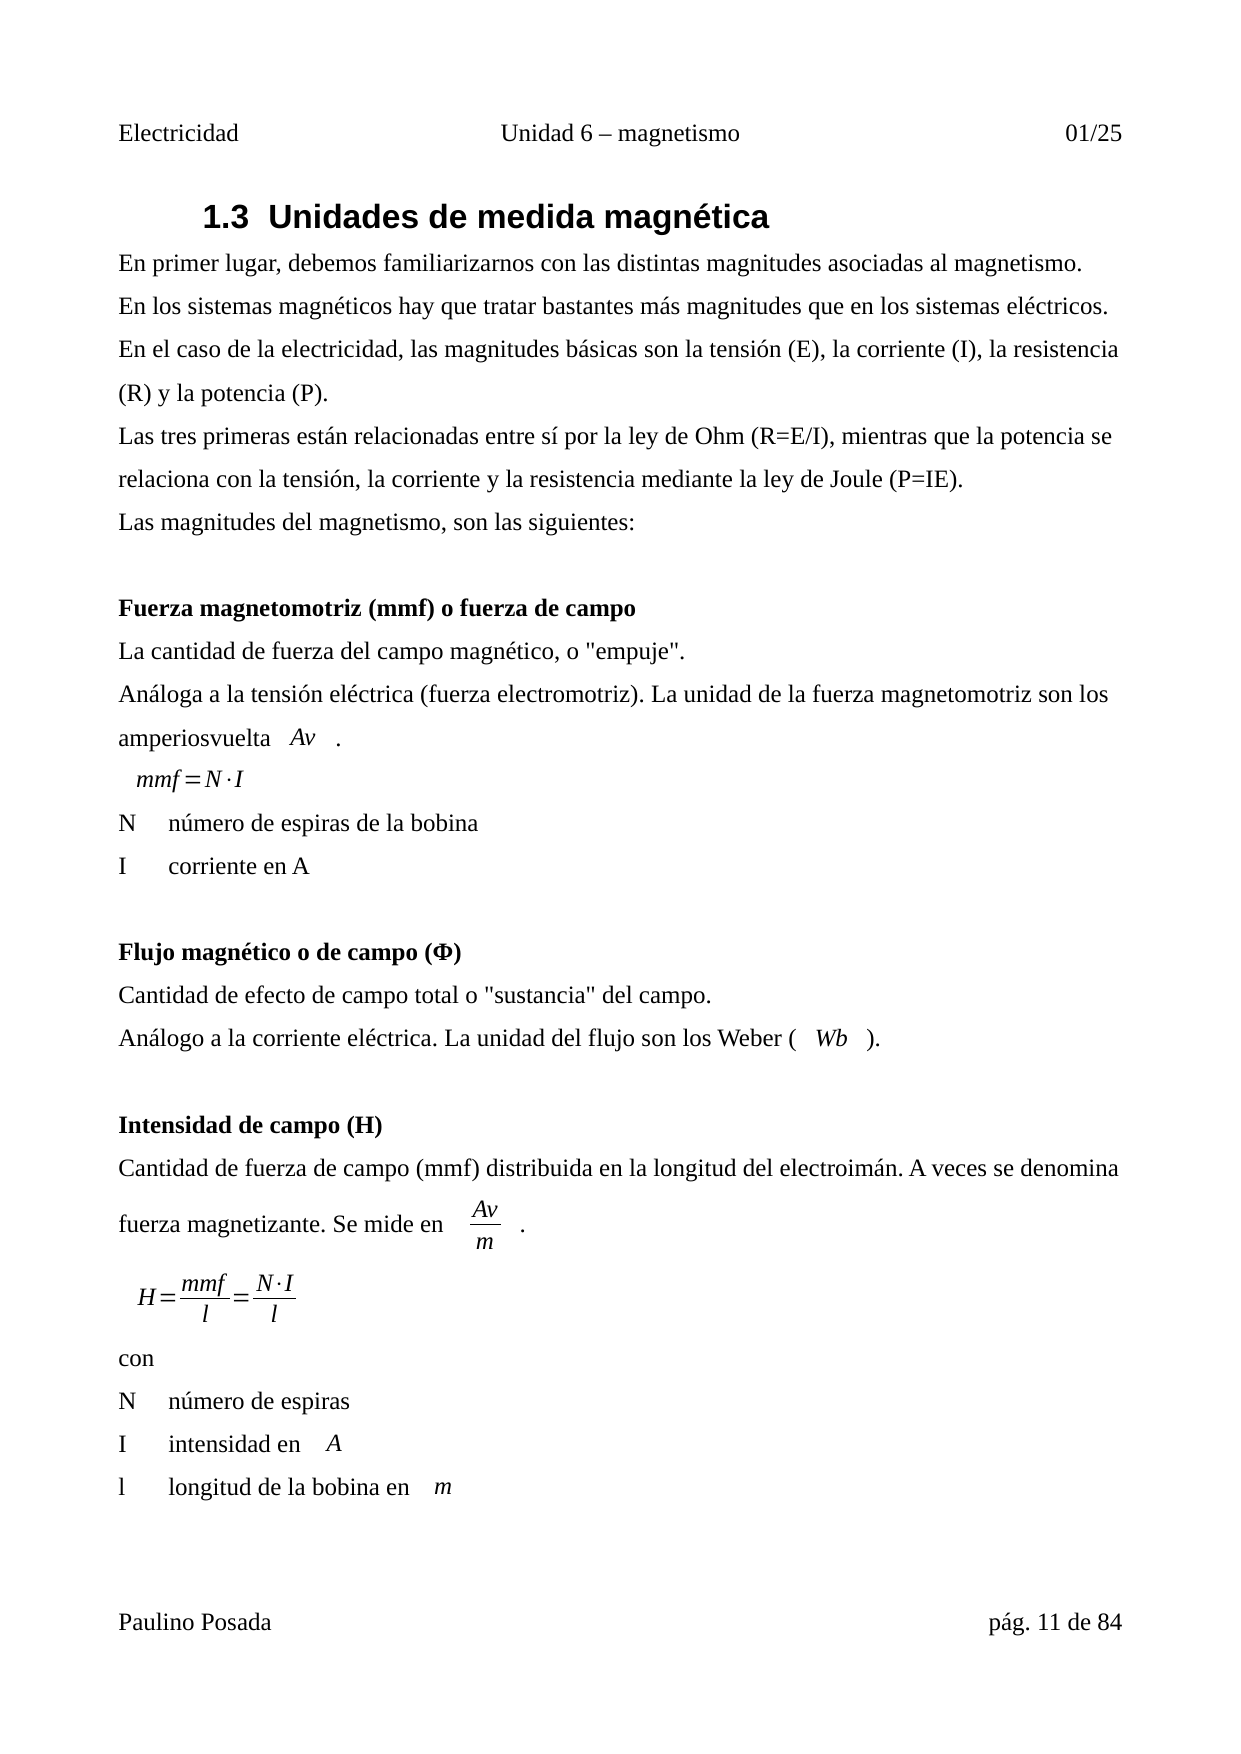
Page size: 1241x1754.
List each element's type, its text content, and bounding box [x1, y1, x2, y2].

text N número de espiras [118, 1386, 1122, 1414]
text Cantidad de fuerza de campo (mmf) distribuida en la longitud del electroimán. A veces se denomina fuerza magnetizante. Se mide en . [118, 1153, 1122, 1255]
text Intensidad de campo (H) [118, 1110, 1122, 1138]
text Las tres primeras están relacionadas entre sí por la ley de Ohm (R=E/I), mientras que la potencia se relaciona con la tensión, la corriente y la resistencia mediante la ley de Joule (P=IE). [118, 421, 1122, 493]
text I intensidad en [118, 1429, 1122, 1458]
text Las magnitudes del magnetismo, son las siguientes: [118, 507, 1122, 536]
text Análogo a la corriente eléctrica. La unidad del flujo son los Weber (). [118, 1023, 1122, 1052]
text N número de espiras de la bobina [118, 808, 1122, 837]
text La cantidad de fuerza del campo magnético, o "empuje". [118, 636, 1122, 665]
text Análoga a la tensión eléctrica (fuerza electromotriz). La unidad de la fuerza magnetomotriz son los amperiosvuelta. [118, 679, 1122, 751]
text l longitud de la bobina en [118, 1472, 1122, 1501]
text En primer lugar, debemos familiarizarnos con las distintas magnitudes asociadas al magnetismo. En los sistemas magnéticos hay que tratar bastantes más magnitudes que en los sistemas eléctricos. [118, 248, 1122, 320]
text En el caso de la electricidad, las magnitudes básicas son la tensión (E), la corriente (I), la resistencia (R) y la potencia (P). [118, 334, 1122, 406]
text Flujo magnético o de campo (Φ) [118, 937, 1122, 966]
text I corriente en A [118, 851, 1122, 880]
text con [118, 1343, 1122, 1371]
subtitle Unidades de medida magnética [193, 197, 1122, 236]
text Fuerza magnetomotriz (mmf) o fuerza de campo [118, 593, 1122, 622]
text Cantidad de efecto de campo total o "sustancia" del campo. [118, 980, 1122, 1009]
